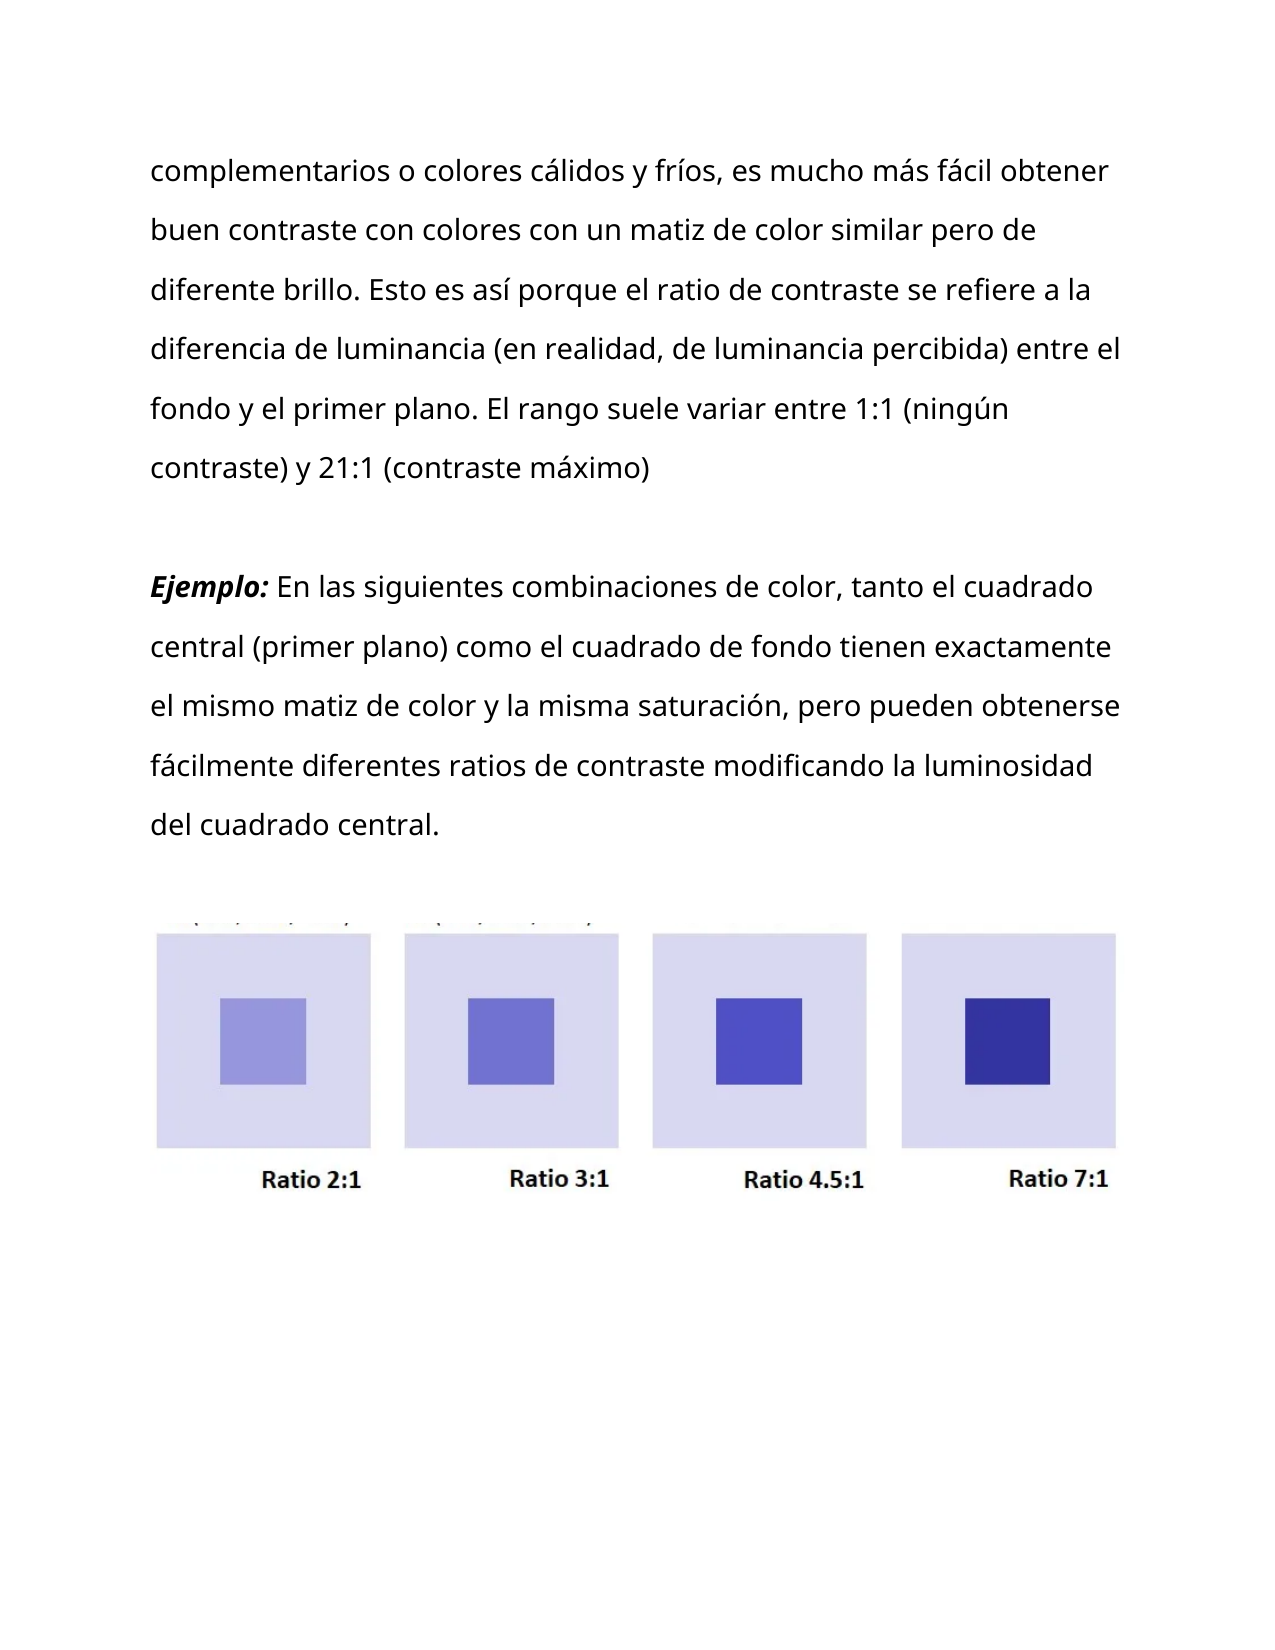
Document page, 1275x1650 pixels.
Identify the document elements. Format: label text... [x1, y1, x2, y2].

text Ejemplo: En las siguientes combinaciones de color, tanto el cuadrado central (primer plano) como el cuadrado de fondo tienen exactamente el mismo matiz de color y la misma saturación, pero pueden obtenerse fácilmente diferentes ratios de contraste modificando la luminosidad del cuadrado central. [150, 566, 1125, 844]
text complementarios o colores cálidos y fríos, es mucho más fácil obtener buen contraste con colores con un matiz de color similar pero de diferente brillo. Esto es así porque el ratio de contraste se refiere a la diferencia de luminancia (en realidad, de luminancia percibida) entre el fondo y el primer plano. El rango suele variar entre 1:1 (ningún contraste) y 21:1 (contraste máximo) [150, 150, 1125, 487]
picture [150, 923, 1125, 1204]
